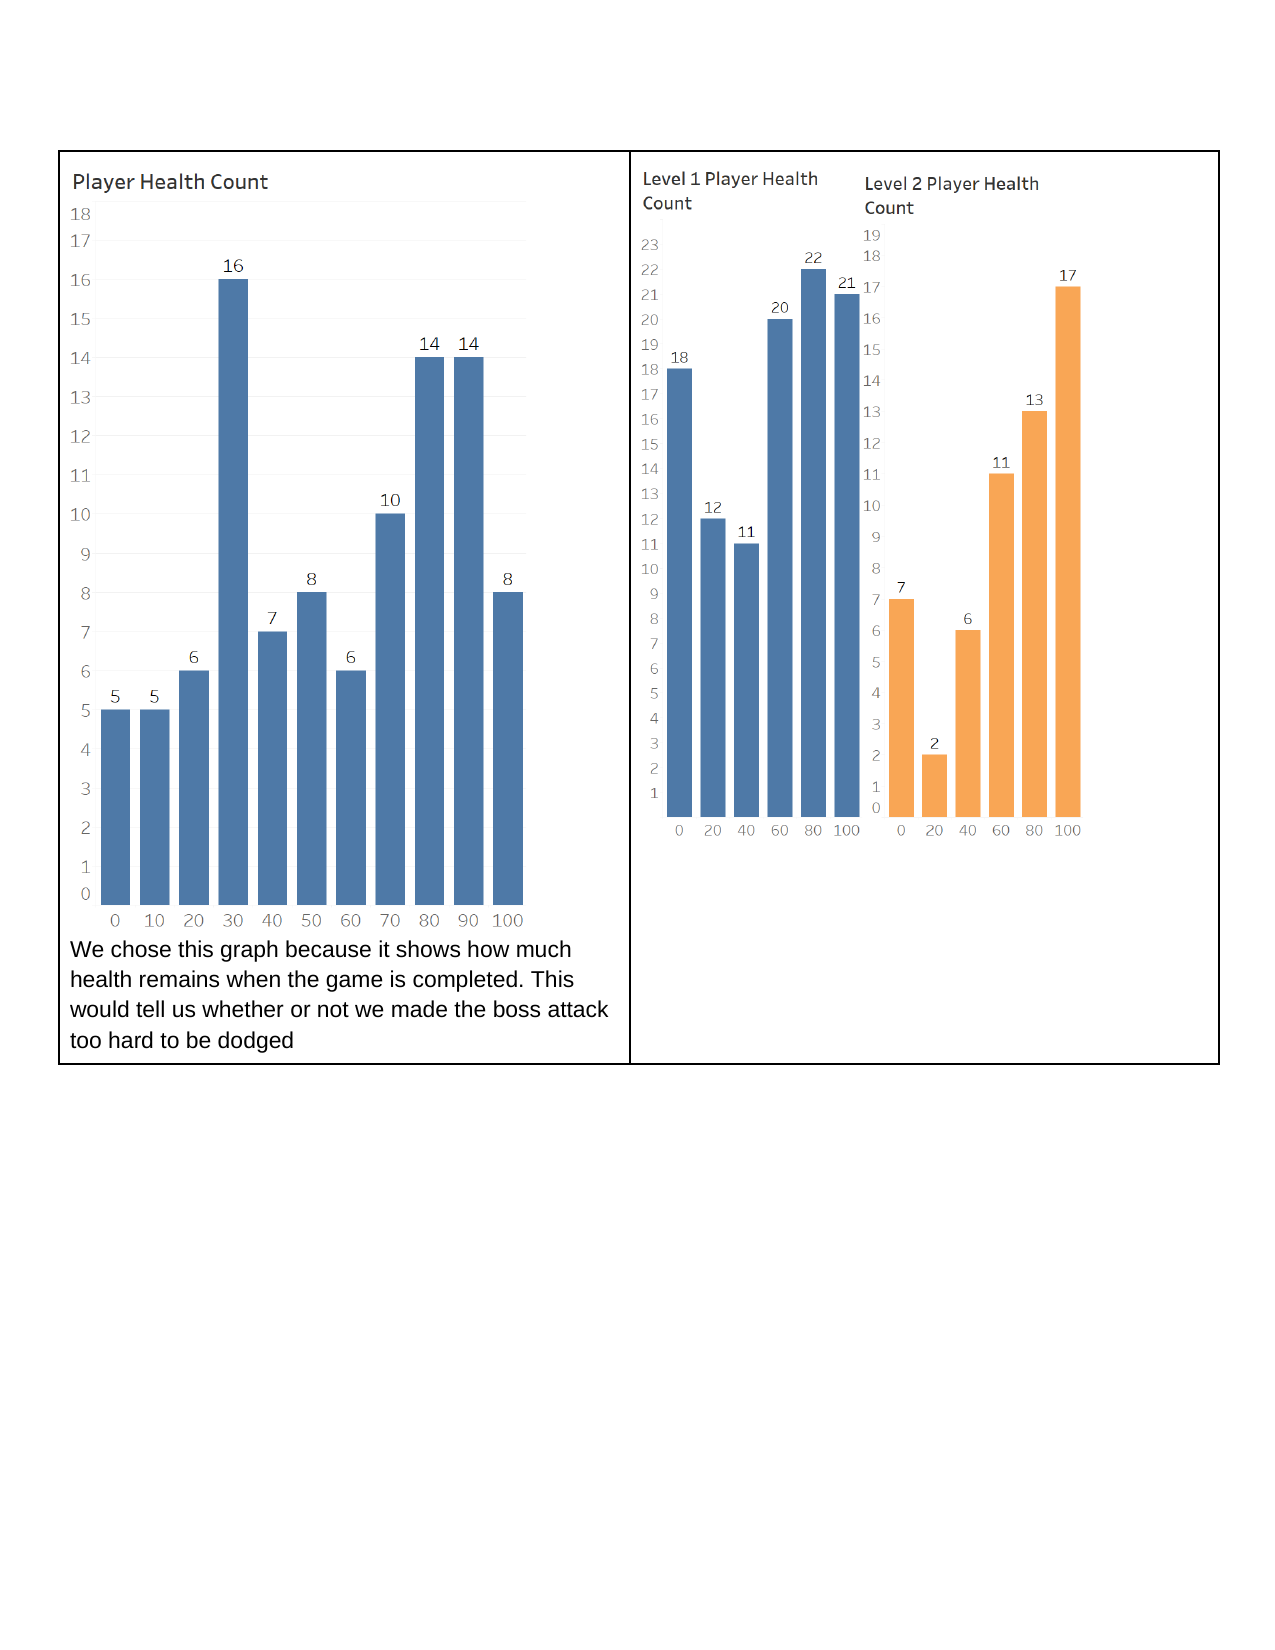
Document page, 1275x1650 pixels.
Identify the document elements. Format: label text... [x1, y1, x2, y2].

table_cell We chose this graph because it shows how much health remains when the game is completed. This would tell us whether or not we made the boss attack too hard to be dodged [60, 152, 629, 1063]
table_cell [631, 152, 1218, 1063]
picture [69, 162, 527, 932]
picture [640, 162, 1084, 840]
